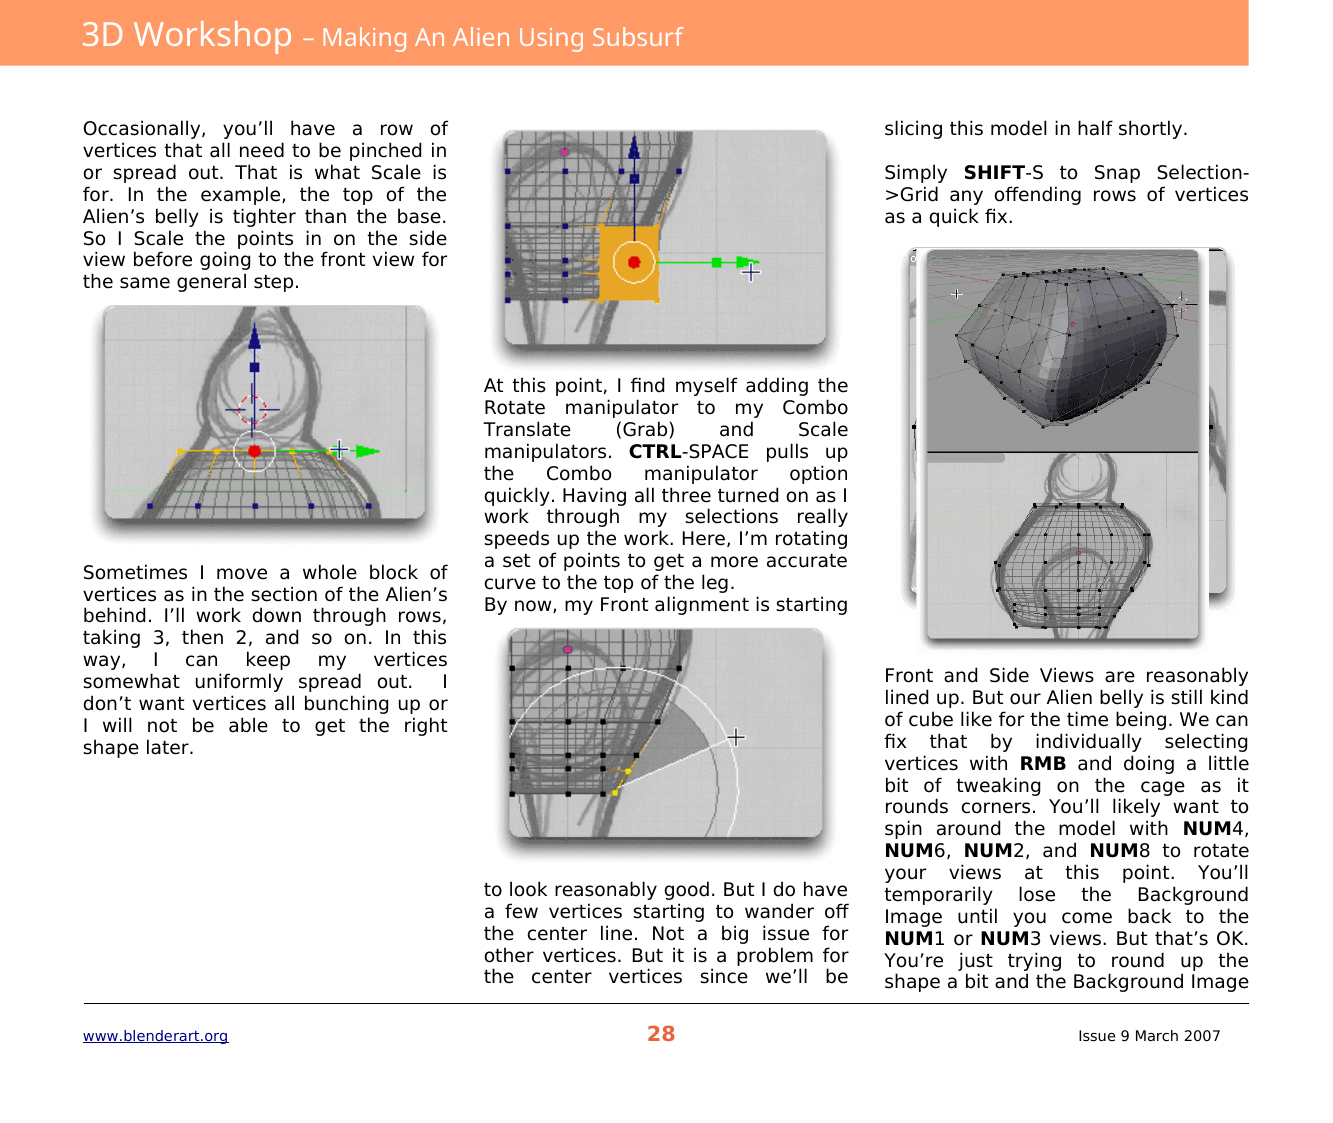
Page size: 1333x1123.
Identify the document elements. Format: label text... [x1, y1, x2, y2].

text slicing this model in half shortly. [884, 118, 1249, 140]
picture [486, 129, 845, 376]
text Occasionally, you’ll have a row of vertices that all need to be pinched in or spread out. That is what Scale is for. In the example, the top of the Alien’s belly is tighter than the base. So I Scale the points in on the side view before going to the front view for the same general step. [83, 118, 448, 293]
text Front and Side Views are reasonably lined up. But our Alien belly is still kind of cube like for the time being. We can fix that by individually selecting vertices with RMB and doing a little bit of tweaking on the cage as it rounds corners. You’ll likely want to spin around the model with NUM4, NUM6, NUM2, and NUM8 to rotate your views at this point. You’ll temporarily lose the Background Image until you come back to the NUM1 or NUM3 views. But that’s OK. You’re just trying to round up the shape a bit and the Background Image [884, 271, 1249, 993]
text At this point, I find myself adding the Rotate manipulator to my Combo Translate (Grab) and Scale manipulators. CTRL-SPACE pulls up the Combo manipulator option quickly. Having all three turned on as I work through my selections really speeds up the work. Here, I’m rotating a set of points to get a more accurate curve to the top of the leg. [483, 118, 849, 594]
text By now, my Front alignment is starting to look reasonably good. But I do have a few vertices starting to wander off the center line. Not a big issue for other vertices. But it is a problem for the center vertices since we’ll be [483, 594, 849, 988]
picture [491, 627, 841, 868]
picture [87, 305, 444, 550]
text Sometimes I move a whole block of vertices as in the section of the Alien’s behind. I’ll work down through rows, taking 3, then 2, and so on. In this way, I can keep my vertices somewhat uniformly spread out. I don’t want vertices all bunching up or I will not be able to get the right shape later. [83, 293, 448, 758]
text Simply SHIFT-S to Snap Selection->Grid any offending rows of vertices as a quick fix. [884, 162, 1249, 227]
picture [896, 247, 1239, 654]
